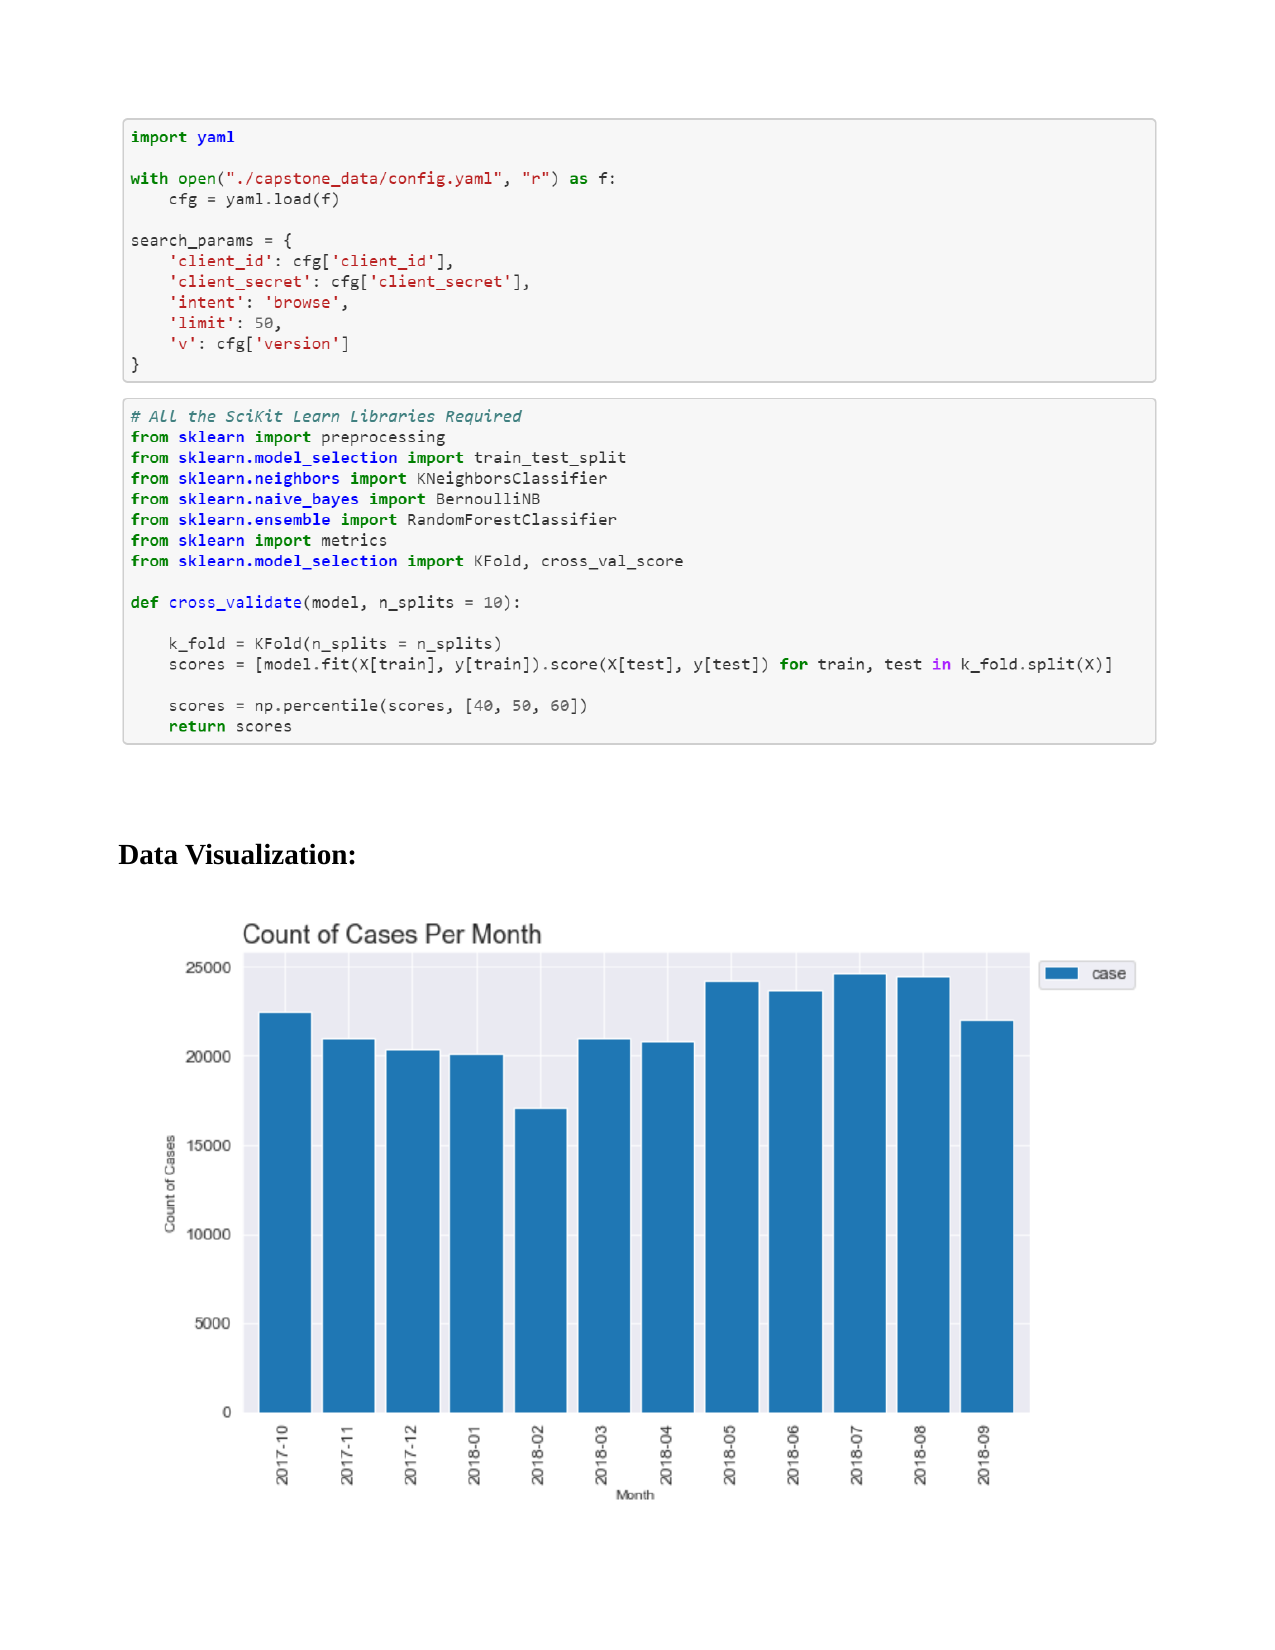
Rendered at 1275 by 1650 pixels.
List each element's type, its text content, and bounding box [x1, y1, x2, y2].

picture [118, 904, 1157, 1509]
picture [118, 118, 1157, 746]
text Data Visualization: [118, 837, 1157, 871]
